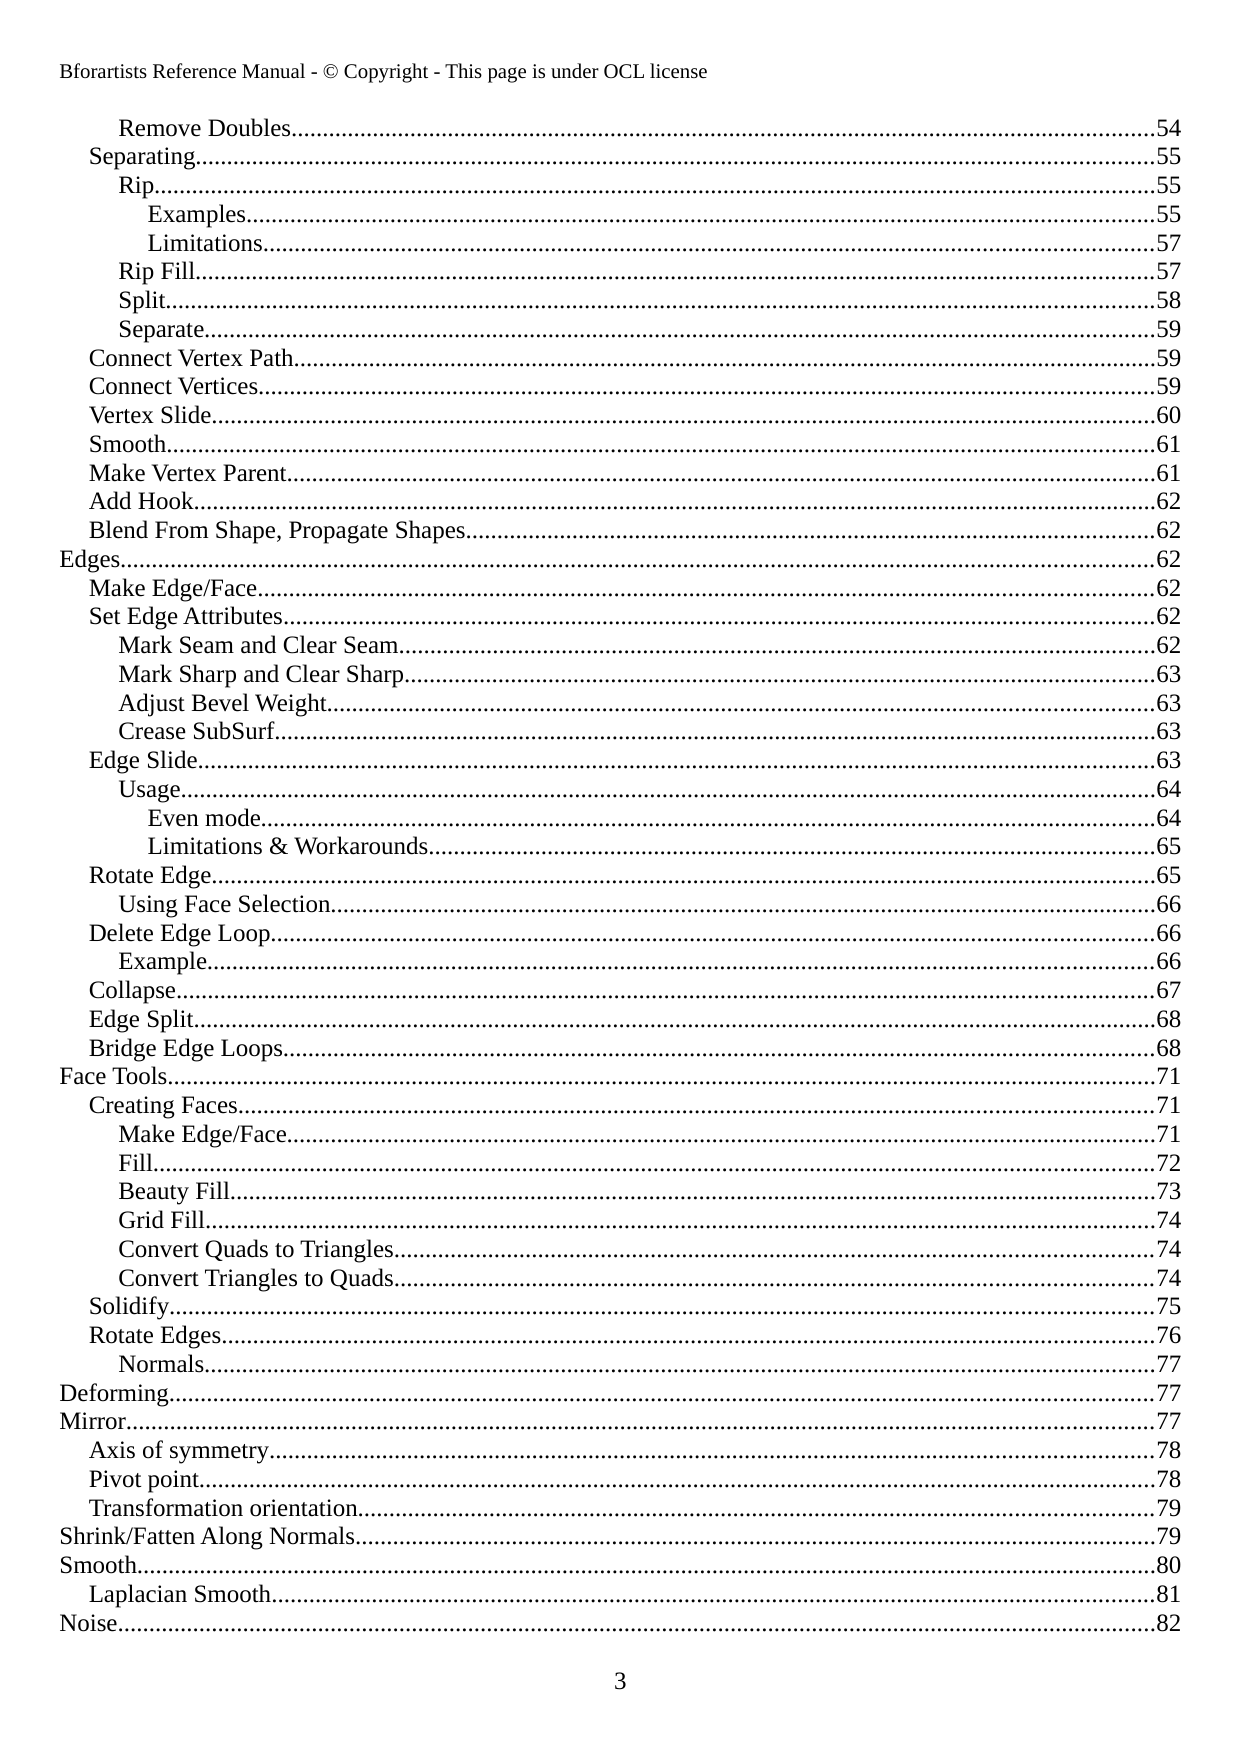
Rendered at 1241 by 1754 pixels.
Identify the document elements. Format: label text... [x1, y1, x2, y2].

text Rotate Edges 76 [88, 1320, 1181, 1349]
text Collapse 67 [88, 975, 1181, 1004]
text Delete Edge Loop 66 [88, 918, 1181, 946]
text Transformation orientation 79 [88, 1493, 1181, 1521]
text Crease SubSurf 63 [118, 716, 1181, 745]
text Usage 64 [118, 774, 1181, 803]
text Even mode 64 [147, 803, 1181, 831]
text Mark Seam and Clear Seam 62 [118, 630, 1181, 659]
text Laplacian Smooth 81 [88, 1579, 1181, 1608]
text Edges 62 [59, 544, 1181, 573]
text Convert Triangles to Quads 74 [118, 1263, 1181, 1291]
text Make Edge/Face 71 [118, 1119, 1181, 1148]
text Edge Slide 63 [88, 745, 1181, 774]
text Smooth 61 [88, 429, 1181, 458]
text Using Face Selection 66 [118, 889, 1181, 918]
text Axis of symmetry 78 [88, 1435, 1181, 1464]
text Pivot point 78 [88, 1464, 1181, 1493]
text Blend From Shape, Propagate Shapes 62 [88, 515, 1181, 544]
text Mark Sharp and Clear Sharp 63 [118, 659, 1181, 688]
text Beauty Fill 73 [118, 1176, 1181, 1205]
text Grid Fill 74 [118, 1205, 1181, 1234]
text Rotate Edge 65 [88, 860, 1181, 889]
text Connect Vertex Path 59 [88, 343, 1181, 371]
text Adjust Bevel Weight 63 [118, 688, 1181, 716]
text Set Edge Attributes 62 [88, 601, 1181, 630]
text Mirror 77 [59, 1406, 1181, 1435]
text Split 58 [118, 285, 1181, 314]
text Example 66 [118, 946, 1181, 975]
text Make Edge/Face 62 [88, 573, 1181, 601]
text Convert Quads to Triangles 74 [118, 1234, 1181, 1263]
text Shrink/Fatten Along Normals 79 [59, 1521, 1181, 1550]
text Rip Fill 57 [118, 256, 1181, 285]
text Make Vertex Parent 61 [88, 458, 1181, 486]
text Separate 59 [118, 314, 1181, 343]
text Edge Split 68 [88, 1004, 1181, 1033]
text Noise 82 [59, 1608, 1181, 1636]
text Solidify 75 [88, 1291, 1181, 1320]
text Creating Faces 71 [88, 1090, 1181, 1119]
text Vertex Slide 60 [88, 400, 1181, 429]
text Limitations 57 [147, 228, 1181, 256]
text Bridge Edge Loops 68 [88, 1033, 1181, 1061]
text Deforming 77 [59, 1378, 1181, 1406]
text Connect Vertices 59 [88, 371, 1181, 400]
text Limitations & Workarounds 65 [147, 831, 1181, 860]
text Add Hook 62 [88, 486, 1181, 515]
text Normals 77 [118, 1349, 1181, 1378]
text Examples 55 [147, 199, 1181, 228]
text Separating 55 [88, 141, 1181, 170]
text Fill 72 [118, 1148, 1181, 1176]
text Rip 55 [118, 170, 1181, 199]
text Face Tools 71 [59, 1061, 1181, 1090]
text Smooth 80 [59, 1550, 1181, 1579]
text Remove Doubles 54 [118, 113, 1181, 141]
